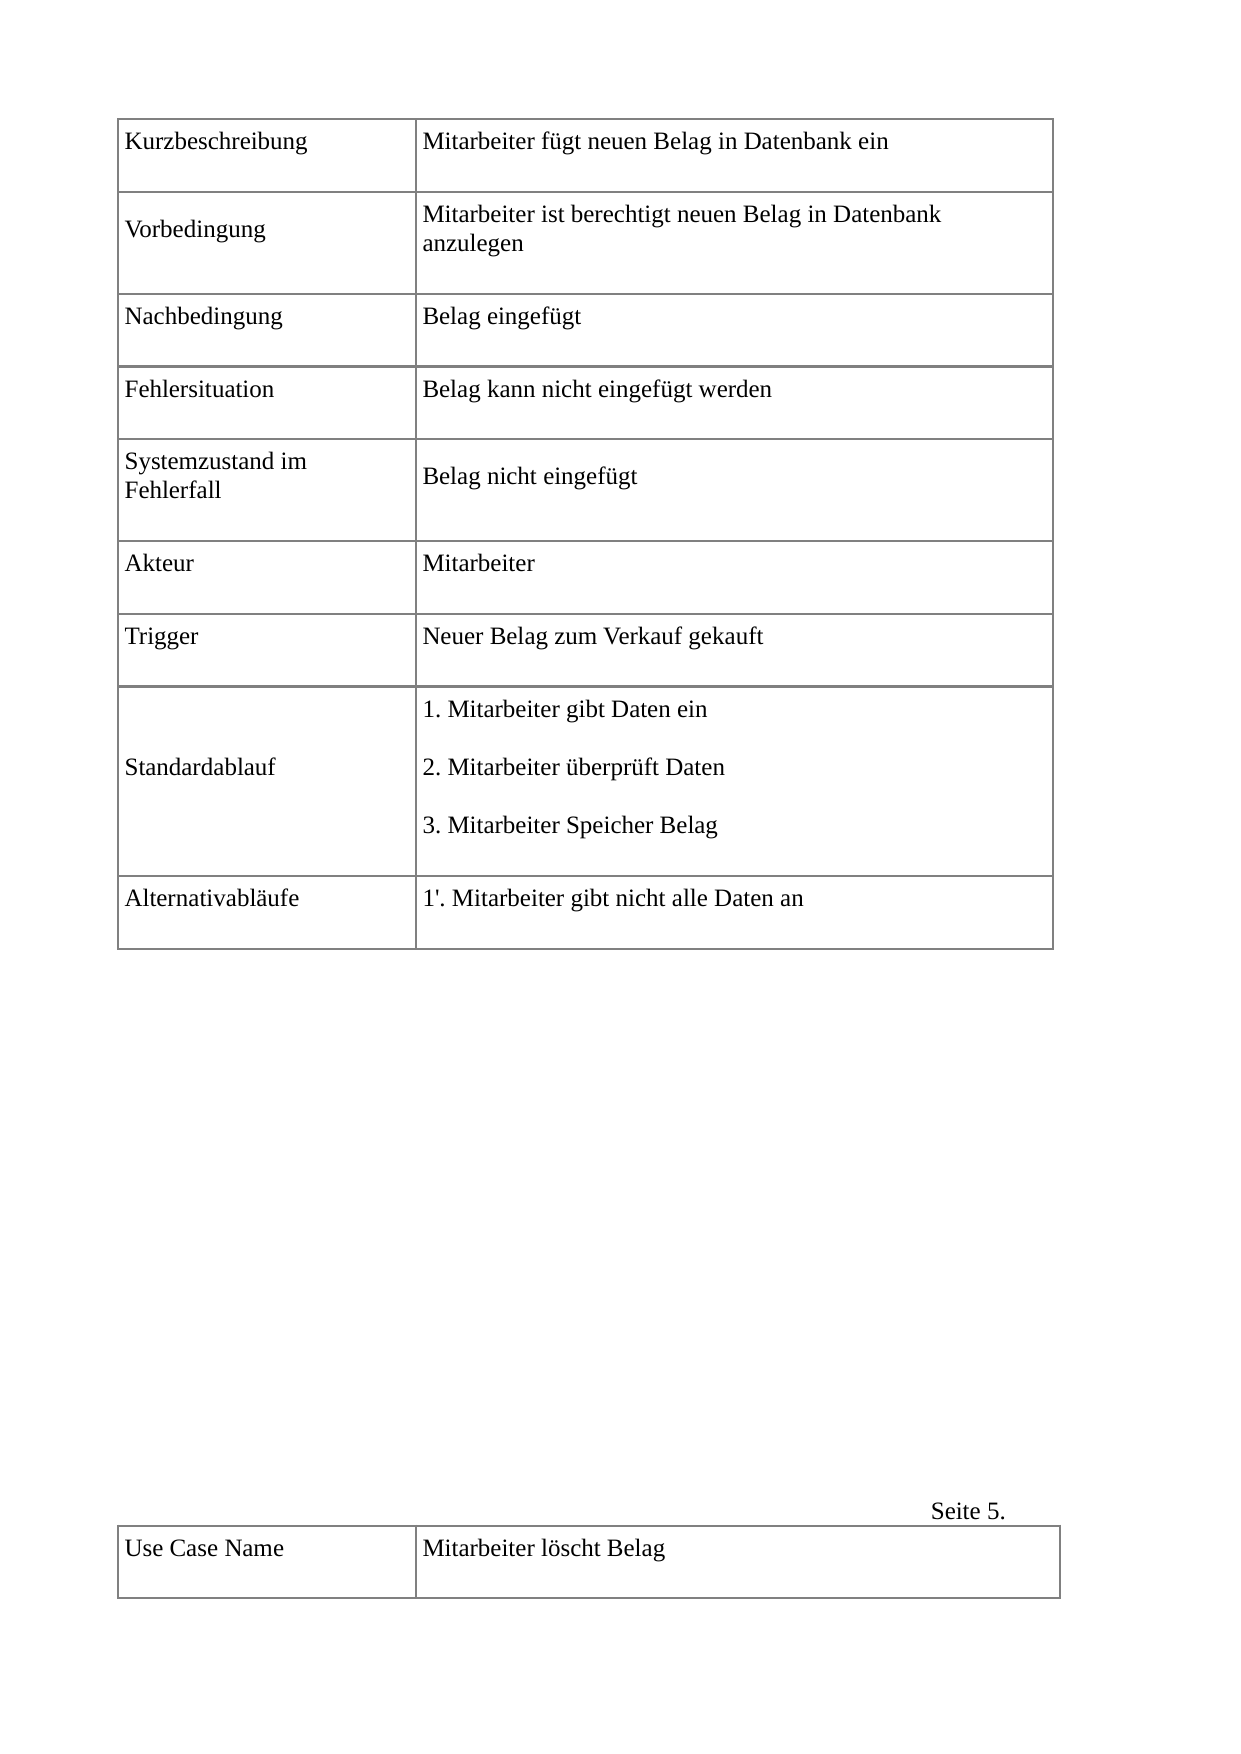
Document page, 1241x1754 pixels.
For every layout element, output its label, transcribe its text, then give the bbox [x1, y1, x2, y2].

table_cell Trigger [119, 615, 415, 685]
table_cell Mitarbeiter [417, 542, 1052, 612]
table_cell Belag eingefügt [417, 295, 1052, 365]
table_cell Standardablauf [119, 688, 415, 874]
table_cell Systemzustand im Fehlerfall [119, 440, 415, 540]
table_cell Fehlersituation [119, 368, 415, 438]
table_cell Akteur [119, 542, 415, 612]
table_cell 1'. Mitarbeiter gibt nicht alle Daten an [417, 877, 1052, 947]
table_cell Belag nicht eingefügt [417, 440, 1052, 540]
table_cell Mitarbeiter ist berechtigt neuen Belag in Datenbank anzulegen [417, 193, 1052, 292]
text Seite 5. [118, 1496, 1122, 1524]
table_cell 1. Mitarbeiter gibt Daten ein 2. Mitarbeiter überprüft Daten 3. Mitarbeiter Speicher Belag [417, 688, 1052, 874]
table_cell Kurzbeschreibung [119, 120, 415, 191]
table_cell Alternativabläufe [119, 877, 415, 947]
table_cell Mitarbeiter fügt neuen Belag in Datenbank ein [417, 120, 1052, 191]
table_header Use Case Name [119, 1527, 415, 1597]
table_header Mitarbeiter löscht Belag [417, 1527, 1059, 1597]
table_cell Vorbedingung [119, 193, 415, 292]
table_cell Neuer Belag zum Verkauf gekauft [417, 615, 1052, 685]
table_cell Belag kann nicht eingefügt werden [417, 368, 1052, 438]
table_cell Nachbedingung [119, 295, 415, 365]
